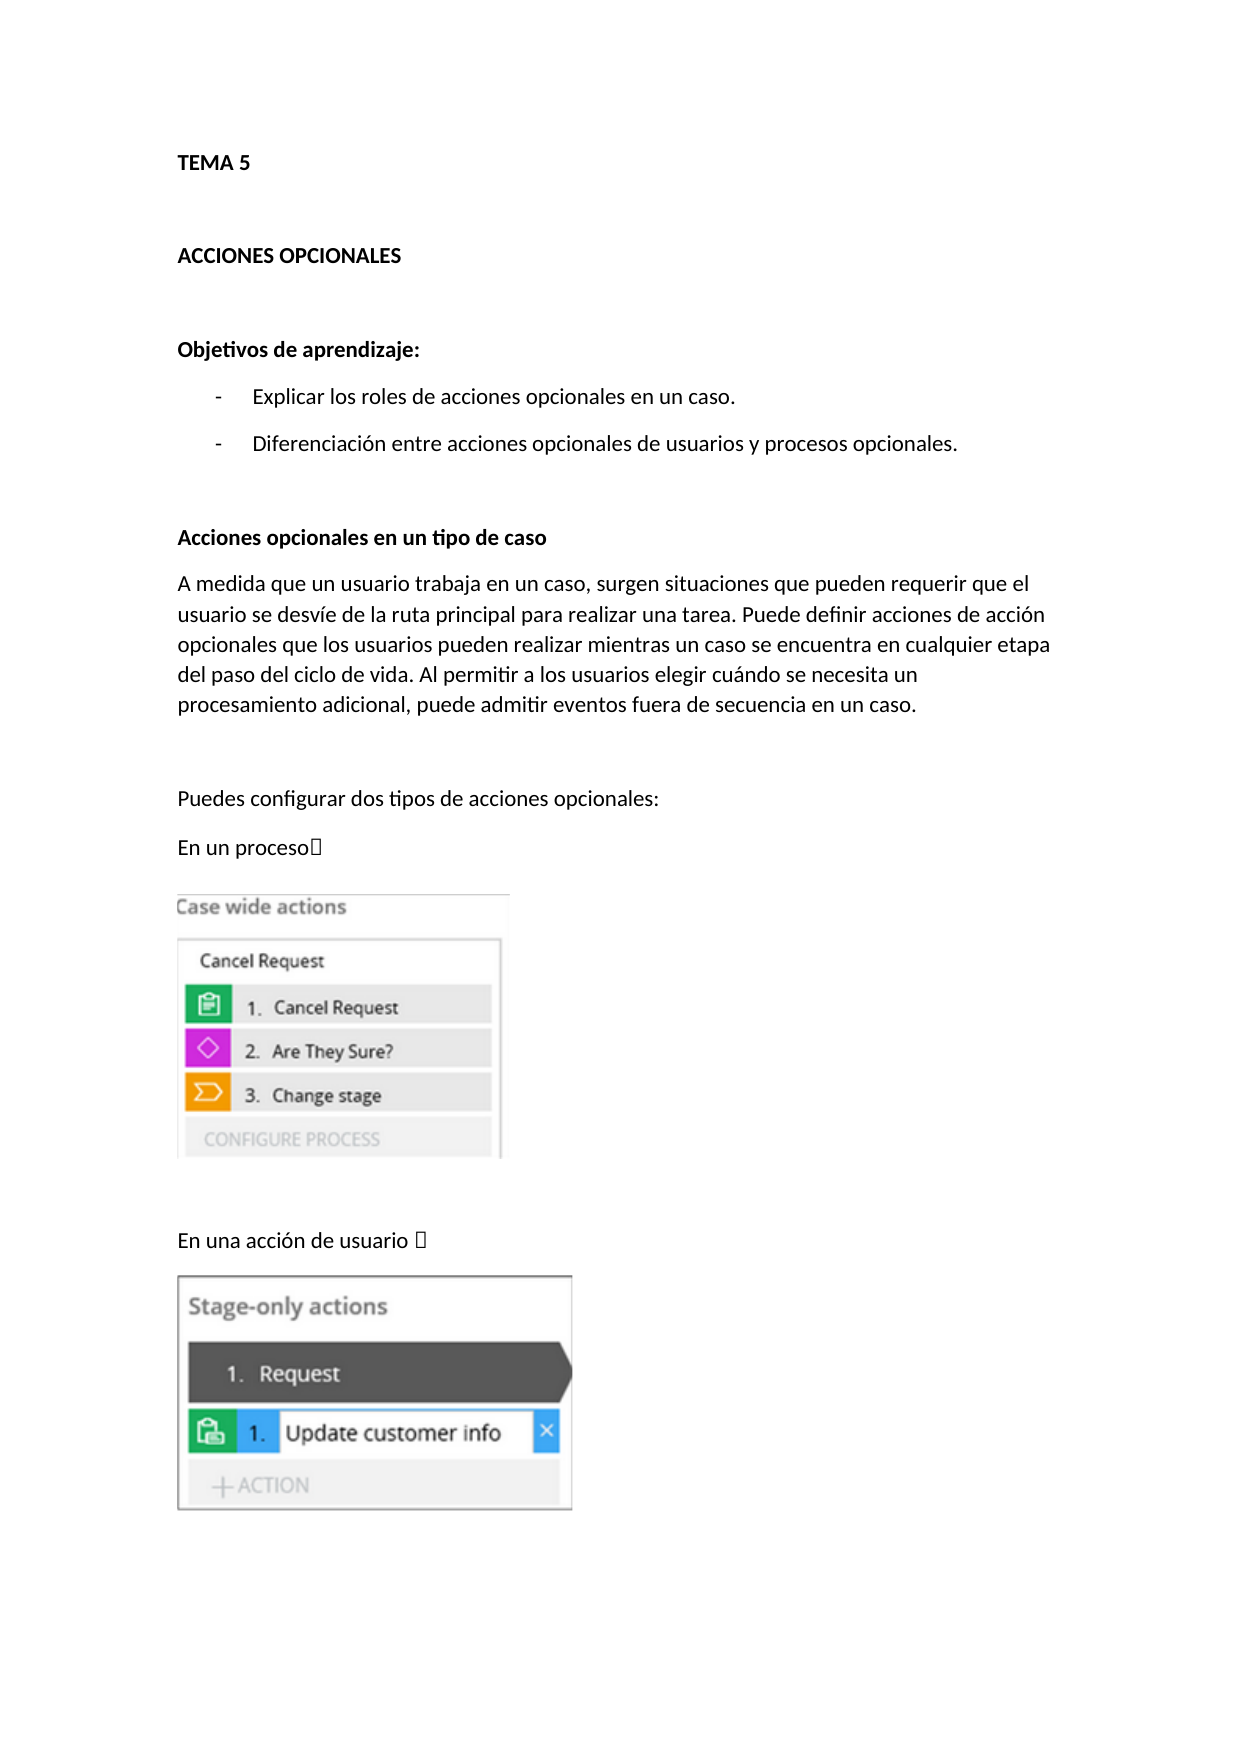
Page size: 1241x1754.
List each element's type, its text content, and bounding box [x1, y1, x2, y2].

text Acciones opcionales en un tipo de caso [177, 523, 1063, 551]
text Objetivos de aprendizaje: [177, 335, 1063, 363]
text En un proceso [177, 831, 1063, 1159]
list Diferenciación entre acciones opcionales de usuarios y procesos opcionales. [215, 429, 1063, 457]
text Puedes configurar dos tipos de acciones opcionales: [177, 784, 1063, 812]
text ACCIONES OPCIONALES [177, 241, 1063, 269]
text A medida que un usuario trabaja en un caso, surgen situaciones que pueden requerir que el usuario se desvíe de la ruta principal para realizar una tarea. Puede definir acciones de acción opcionales que los usuarios pueden realizar mientras un caso se encuentra en cualquier etapa del paso del ciclo de vida. Al permitir a los usuarios elegir cuándo se necesita un procesamiento adicional, puede admitir eventos fuera de secuencia en un caso. [177, 569, 1063, 718]
list Explicar los roles de acciones opcionales en un caso. [215, 382, 1063, 410]
picture [177, 894, 510, 1159]
picture [177, 1274, 573, 1517]
text En una acción de usuario  [177, 1224, 1063, 1256]
text TEMA 5 [177, 148, 1063, 176]
